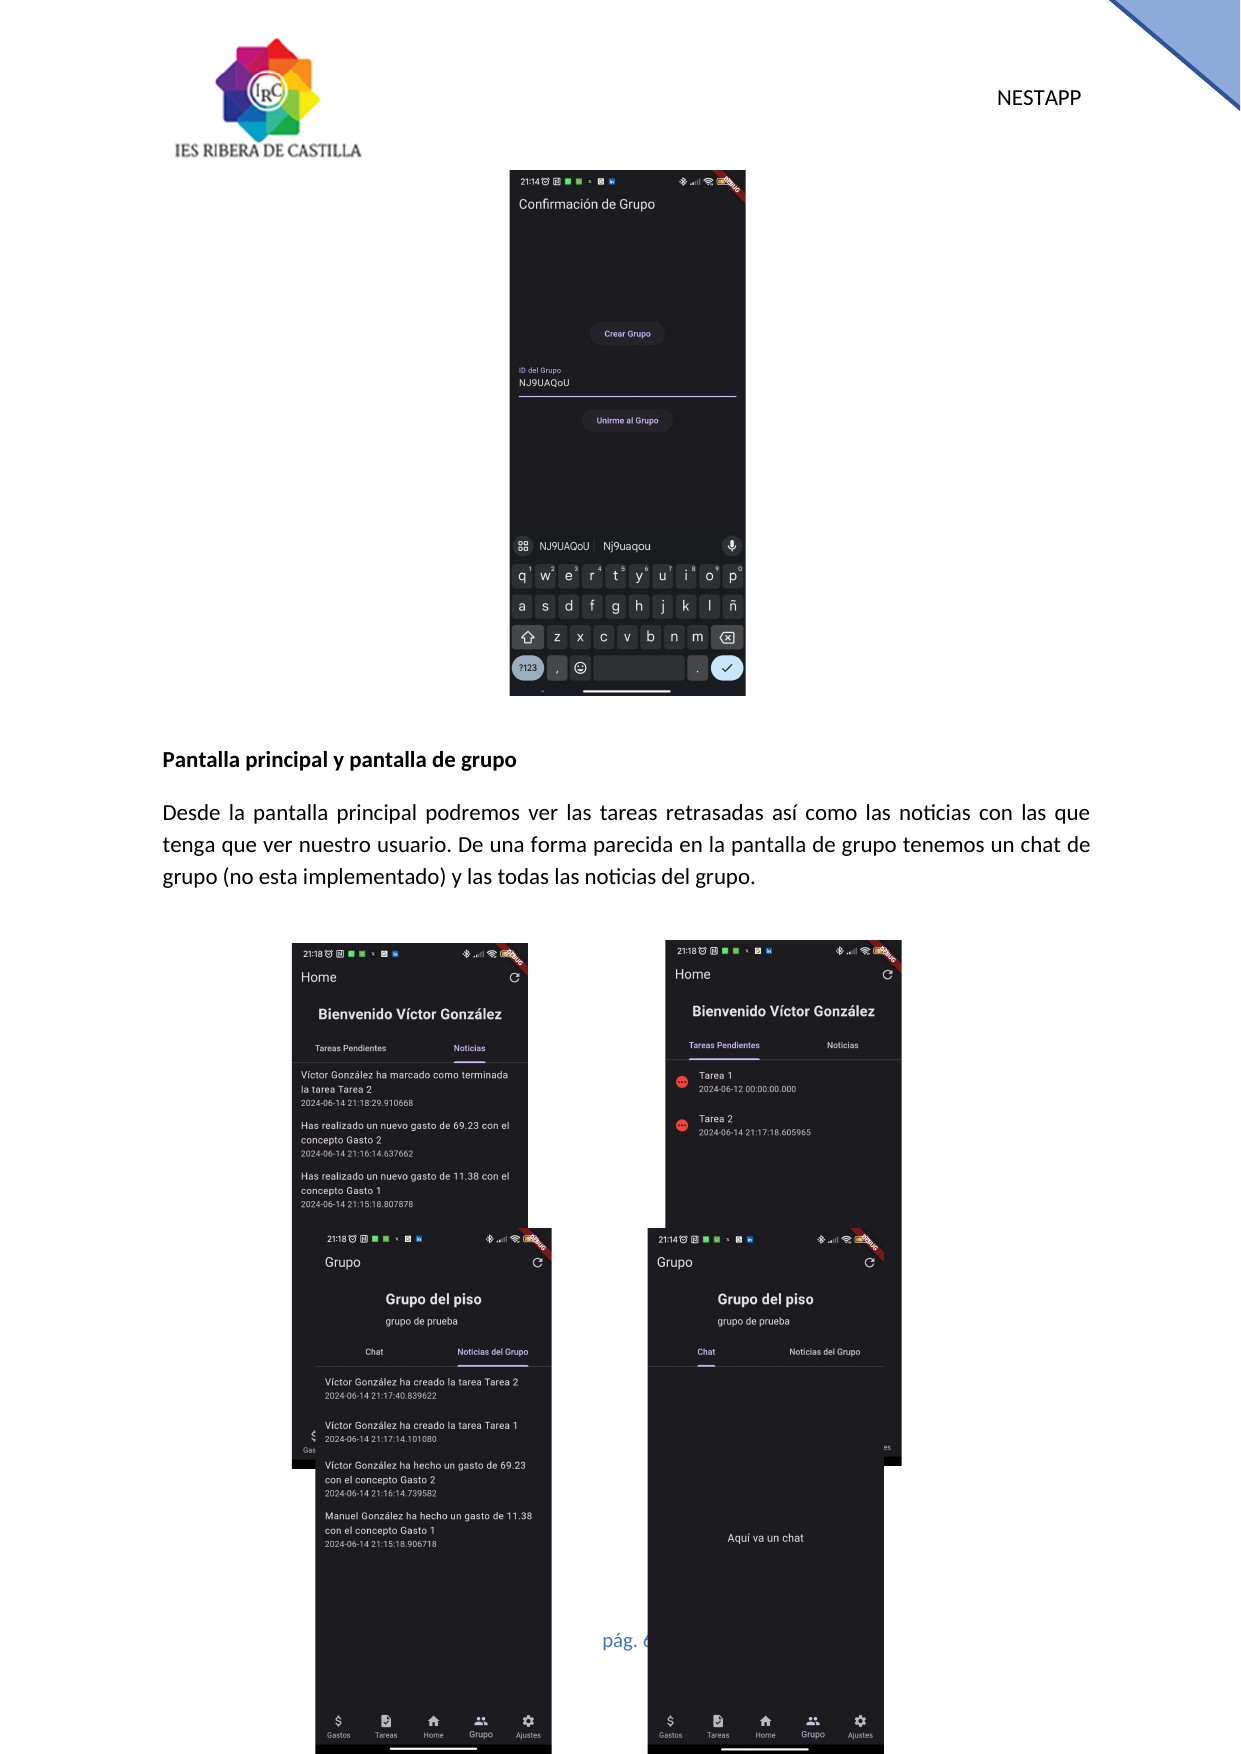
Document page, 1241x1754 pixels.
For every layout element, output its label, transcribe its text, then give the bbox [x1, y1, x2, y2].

text Pantalla principal y pantalla de grupo [162, 745, 1093, 773]
picture [647, 940, 902, 1754]
picture [509, 170, 746, 696]
text Desde la pantalla principal podremos ver las tareas retrasadas así como las noticias con las que tenga que ver nuestro usuario. De una forma parecida en la pantalla de grupo tenemos un chat de grupo (no esta implementado) y las todas las noticias del grupo. [162, 798, 1093, 890]
picture [173, 29, 366, 164]
picture [291, 943, 552, 1754]
